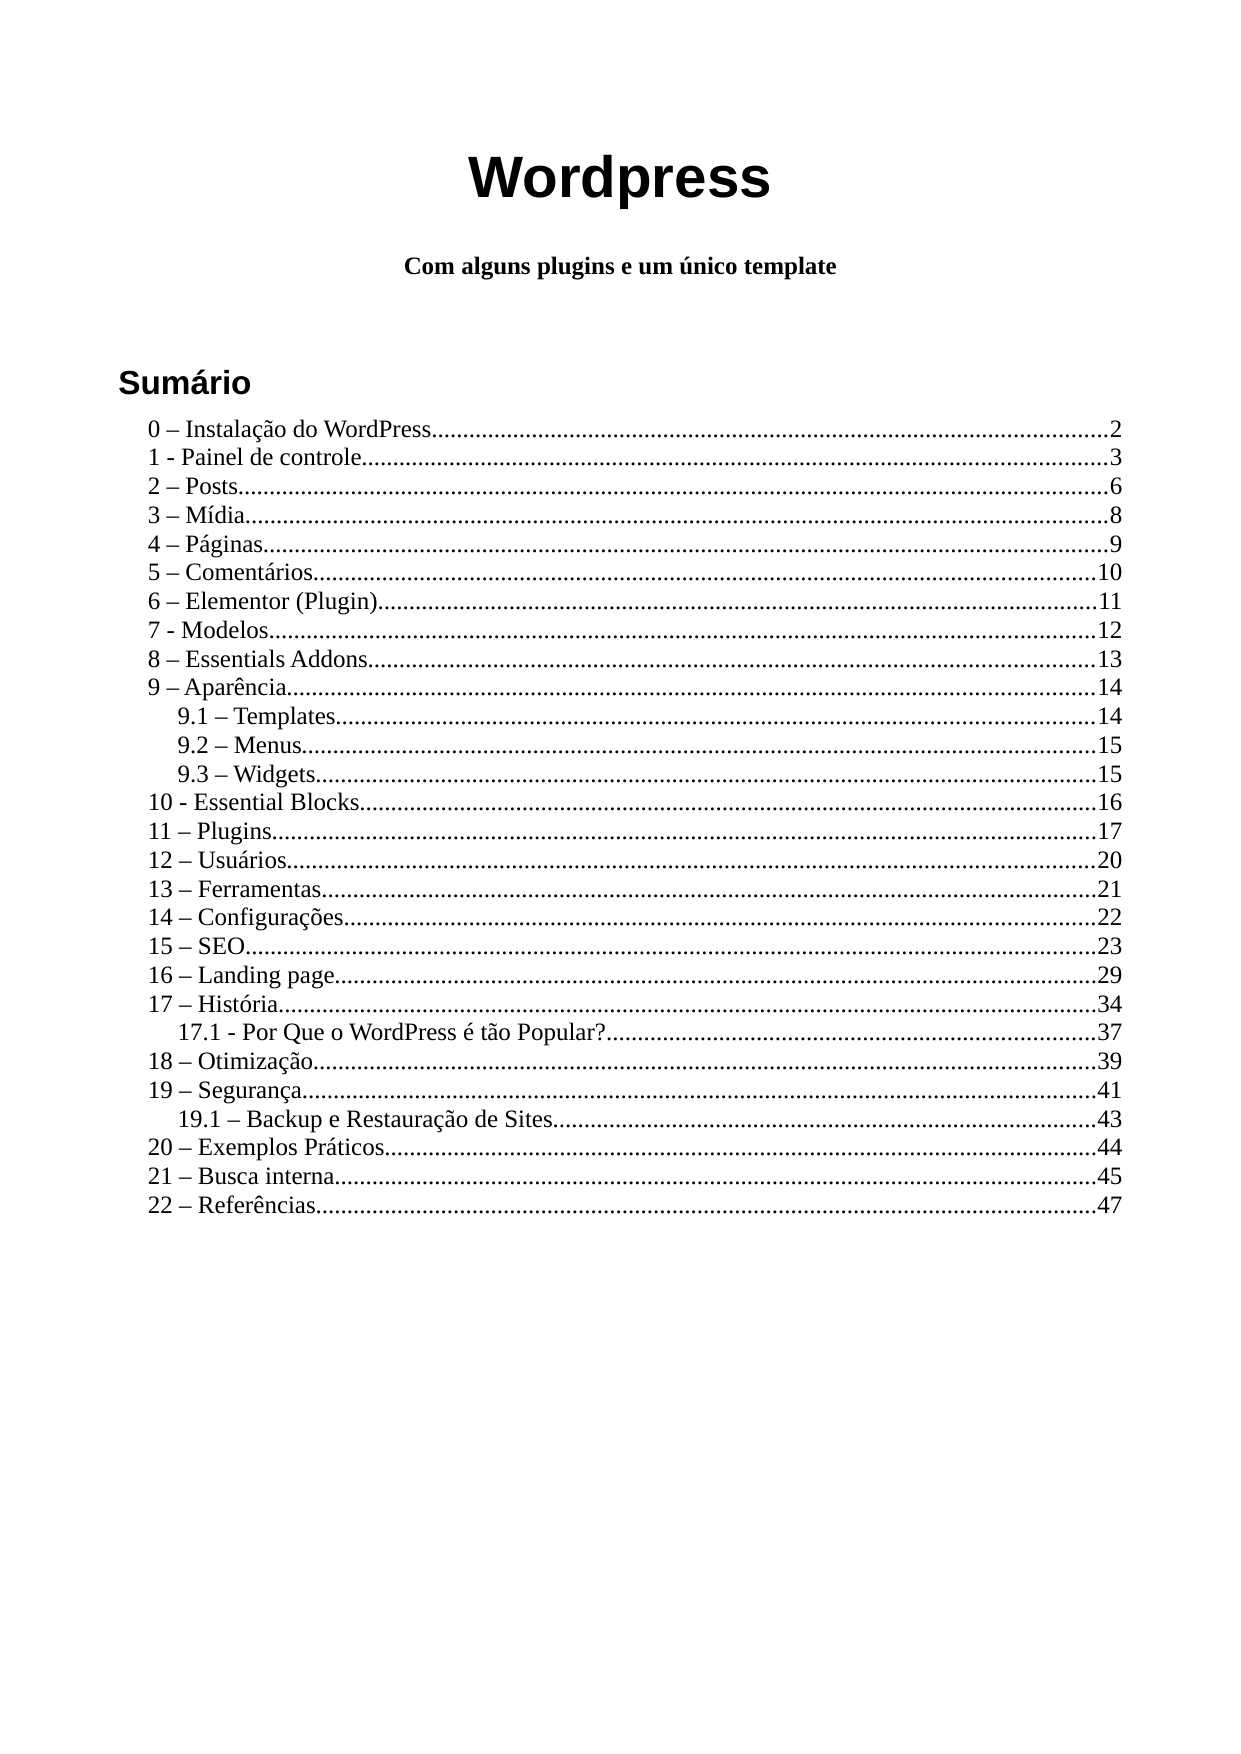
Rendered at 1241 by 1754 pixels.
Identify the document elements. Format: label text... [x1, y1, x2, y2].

text 16 – Landing page 29 [148, 960, 1122, 989]
text 7 - Modelos 12 [148, 615, 1122, 644]
text 21 – Busca interna 45 [148, 1161, 1122, 1190]
text 6 – Elementor (Plugin) 11 [148, 586, 1122, 615]
text 5 – Comentários 10 [148, 557, 1122, 586]
text 0 – Instalação do WordPress 2 [148, 414, 1122, 442]
title Wordpress [118, 143, 1122, 210]
text 17 – História 34 [148, 989, 1122, 1017]
subtitle Sumário [118, 363, 1122, 401]
text 22 – Referências 47 [148, 1190, 1122, 1219]
text 9.1 – Templates 14 [177, 701, 1122, 730]
text 9.2 – Menus 15 [177, 730, 1122, 759]
text 17.1 - Por Que o WordPress é tão Popular? 37 [177, 1017, 1122, 1046]
text 11 – Plugins 17 [148, 816, 1122, 845]
text 13 – Ferramentas 21 [148, 874, 1122, 902]
text Com alguns plugins e um único template [118, 251, 1122, 280]
text 15 – SEO 23 [148, 931, 1122, 960]
text 4 – Páginas 9 [148, 529, 1122, 557]
text 8 – Essentials Addons 13 [148, 644, 1122, 672]
text 19.1 – Backup e Restauração de Sites 43 [177, 1104, 1122, 1132]
text 9.3 – Widgets 15 [177, 759, 1122, 787]
text 3 – Mídia 8 [148, 500, 1122, 529]
text 10 - Essential Blocks 16 [148, 787, 1122, 816]
text 20 – Exemplos Práticos 44 [148, 1132, 1122, 1161]
text 9 – Aparência 14 [148, 672, 1122, 701]
text 14 – Configurações 22 [148, 902, 1122, 931]
text 1 - Painel de controle 3 [148, 442, 1122, 471]
text 12 – Usuários 20 [148, 845, 1122, 874]
text 2 – Posts 6 [148, 471, 1122, 500]
text 18 – Otimização 39 [148, 1046, 1122, 1075]
text 19 – Segurança 41 [148, 1075, 1122, 1104]
